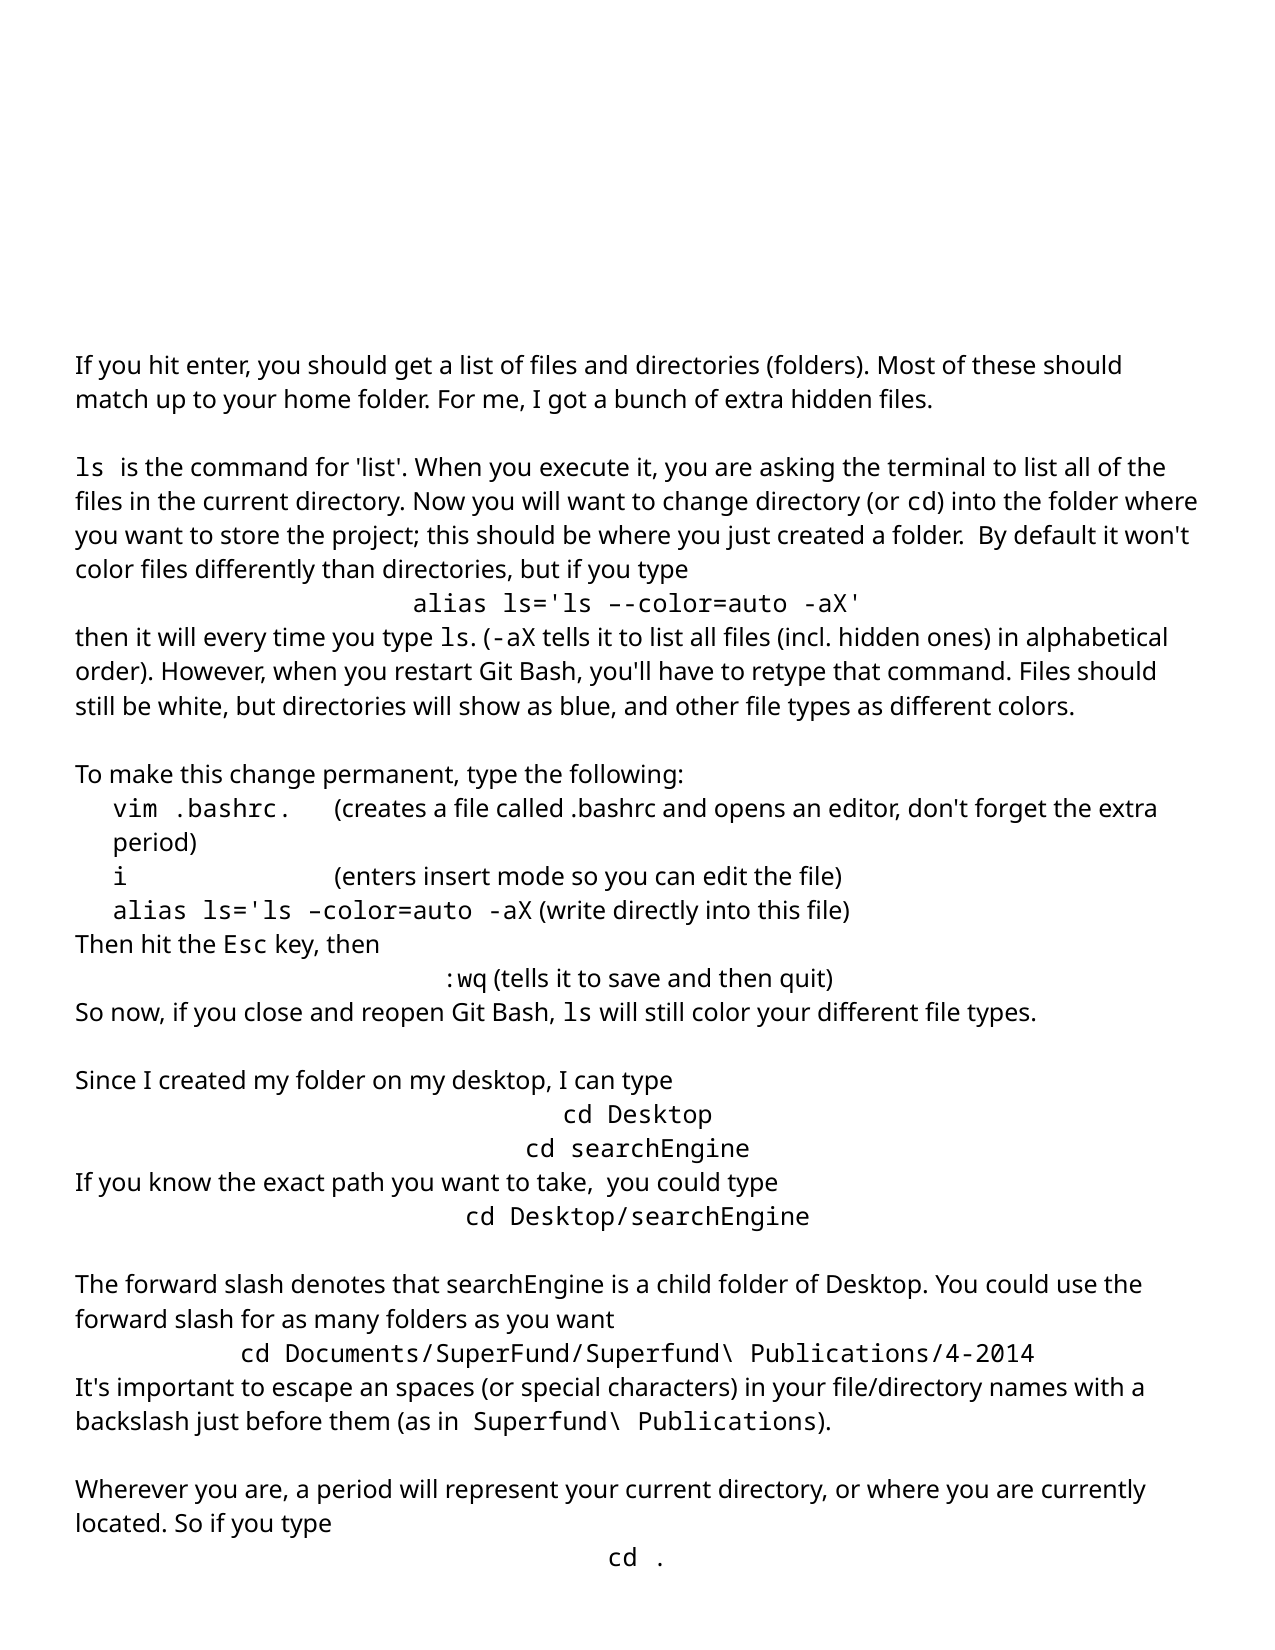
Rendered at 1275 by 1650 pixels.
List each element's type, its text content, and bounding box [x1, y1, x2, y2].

text The forward slash denotes that searchEngine is a child folder of Desktop. You could use the forward slash for as many folders as you want [75, 1267, 1200, 1335]
text If you know the exact path you want to take, you could type [75, 1165, 1200, 1199]
text To make this change permanent, type the following: [75, 756, 1200, 790]
text ls is the command for 'list'. When you execute it, you are asking the terminal to list all of the files in the current directory. Now you will want to change directory (or cd) into the folder where you want to store the project; this should be where you just created a folder. By default it won't color files differently than directories, but if you type [75, 450, 1200, 586]
text Then hit the Esc key, then [75, 927, 1200, 961]
text cd Desktop [75, 1097, 1200, 1131]
text Wherever you are, a period will represent your current directory, or where you are currently located. So if you type [75, 1472, 1200, 1540]
text alias ls='ls –color=auto -aX (write directly into this file) [112, 892, 1200, 927]
text then it will every time you type ls. (-aX tells it to list all files (incl. hidden ones) in alphabetical order). However, when you restart Git Bash, you'll have to retype that command. Files should still be white, but directories will show as blue, and other file types as different colors. [75, 620, 1200, 722]
text alias ls='ls –-color=auto -aX' [75, 586, 1200, 620]
text It's important to escape an spaces (or special characters) in your file/directory names with a backslash just before them (as in Superfund\ Publications). [75, 1369, 1200, 1437]
text cd searchEngine [75, 1131, 1200, 1165]
text Since I created my folder on my desktop, I can type [75, 1063, 1200, 1097]
text cd . [75, 1540, 1200, 1574]
text :wq (tells it to save and then quit) [75, 961, 1200, 995]
text cd Desktop/searchEngine [75, 1199, 1200, 1233]
text If you hit enter, you should get a list of files and directories (folders). Most of these should match up to your home folder. For me, I got a bunch of extra hidden files. [75, 347, 1200, 416]
text vim .bashrc. (creates a file called .bashrc and opens an editor, don't forget the extra period) [112, 790, 1200, 858]
text So now, if you close and reopen Git Bash, ls will still color your different file types. [75, 995, 1200, 1029]
text i (enters insert mode so you can edit the file) [112, 858, 1200, 892]
text cd Documents/SuperFund/Superfund\ Publications/4-2014 [75, 1335, 1200, 1369]
